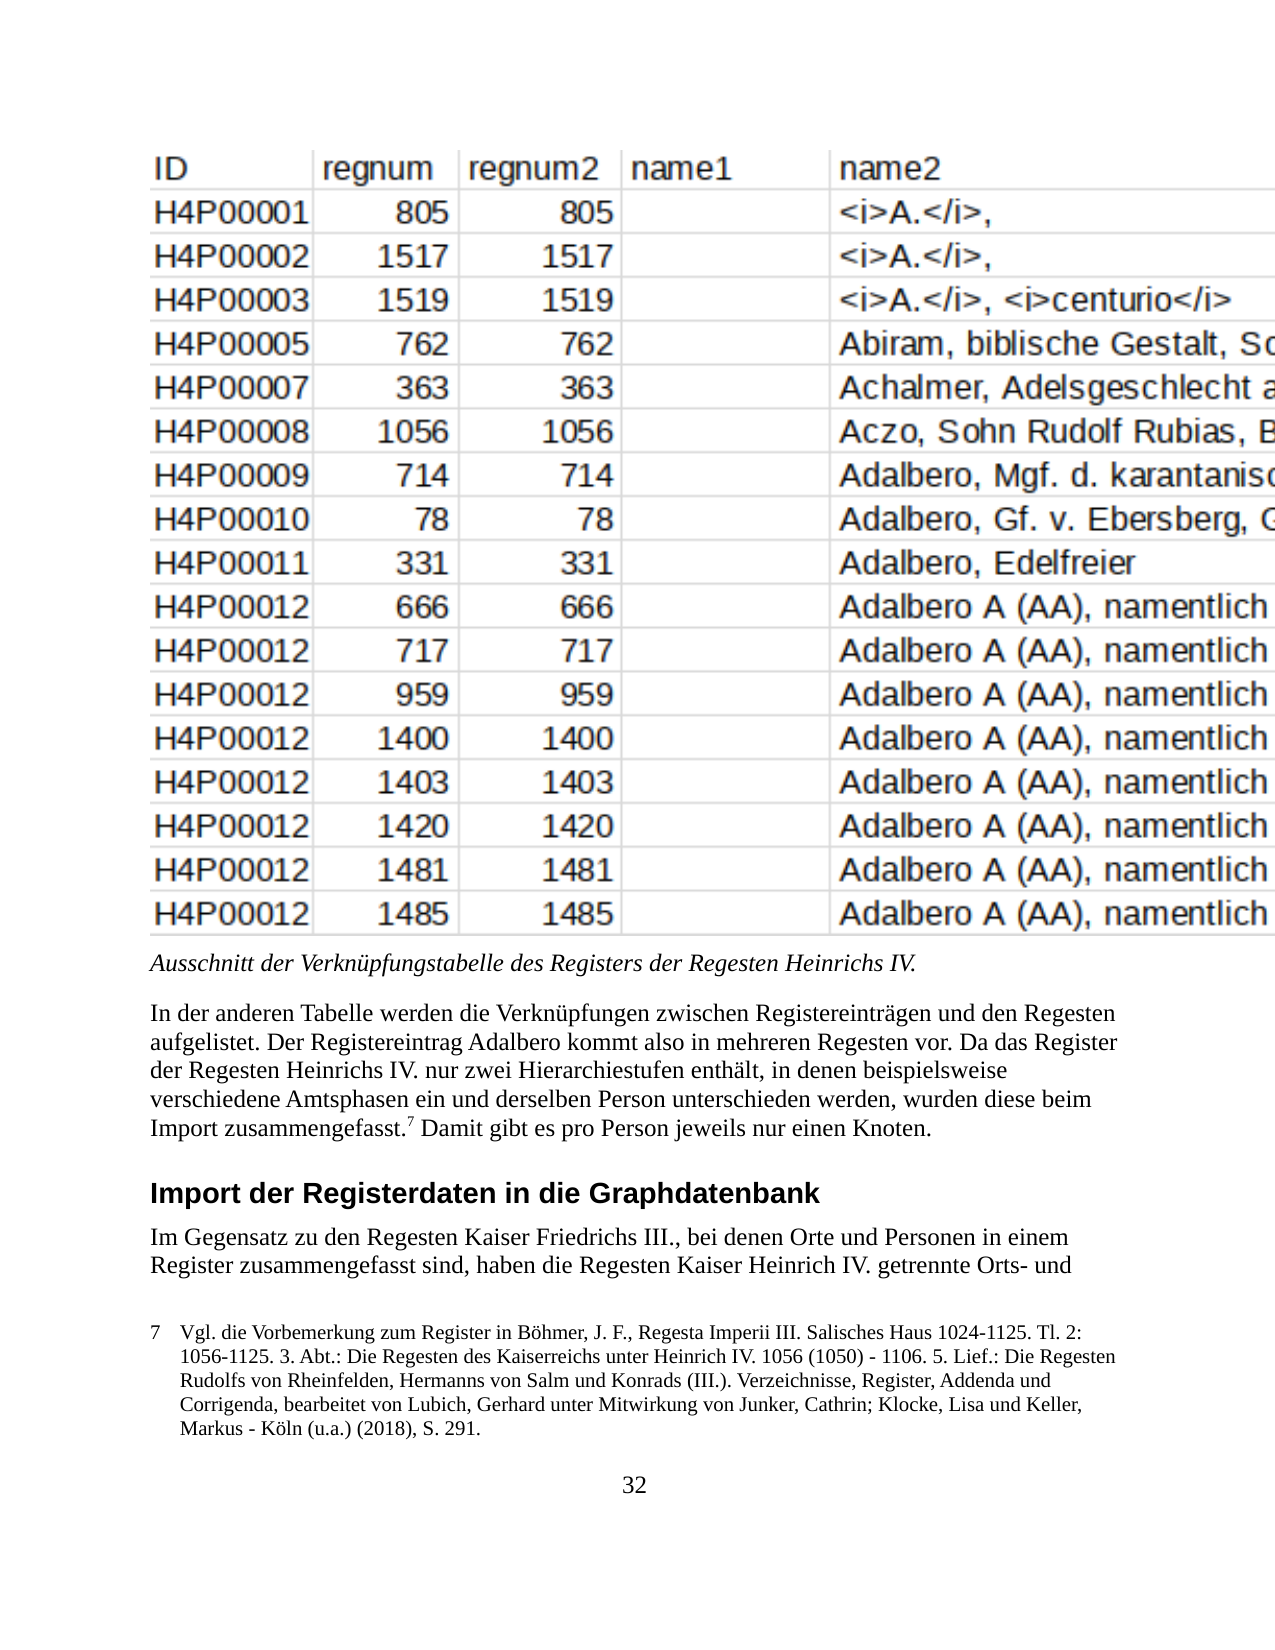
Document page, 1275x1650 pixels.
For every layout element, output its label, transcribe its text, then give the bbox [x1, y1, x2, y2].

subtitle Import der Registerdaten in die Graphdatenbank [150, 1176, 1125, 1209]
text Vgl. die Vorbemerkung zum Register in Böhmer, J. F., Regesta Imperii III. Salisches Haus 1024-1125. Tl. 2: 1056-1125. 3. Abt.: Die Regesten des Kaiserreichs unter Heinrich IV. 1056 (1050) - 1106. 5. Lief.: Die Regesten Rudolfs von Rheinfelden, Hermanns von Salm und Konrads (III.). Verzeichnisse, Register, Addenda und Corrigenda, bearbeitet von Lubich, Gerhard unter Mitwirkung von Junker, Cathrin; Klocke, Lisa und Keller, Markus - Köln (u.a.) (2018), S. 291. [150, 1320, 1125, 1440]
text Im Gegensatz zu den Regesten Kaiser Friedrichs III., bei denen Orte und Personen in einem Register zusammengefasst sind, haben die Regesten Kaiser Heinrich IV. getrennte Orts- und [150, 1222, 1125, 1279]
text In der anderen Tabelle werden die Verknüpfungen zwischen Registereinträgen und den Regesten aufgelistet. Der Registereintrag Adalbero kommt also in mehreren Regesten vor. Da das Register der Regesten Heinrichs IV. nur zwei Hierarchiestufen enthält, in denen beispielsweise verschiedene Amtsphasen ein und derselben Person unterschieden werden, wurden diese beim Import zusammengefasst. Damit gibt es pro Person jeweils nur einen Knoten. [150, 998, 1125, 1142]
text Ausschnitt der Verknüpfungstabelle des Registers der Regesten Heinrichs IV. [150, 948, 1125, 977]
picture [150, 150, 1275, 936]
